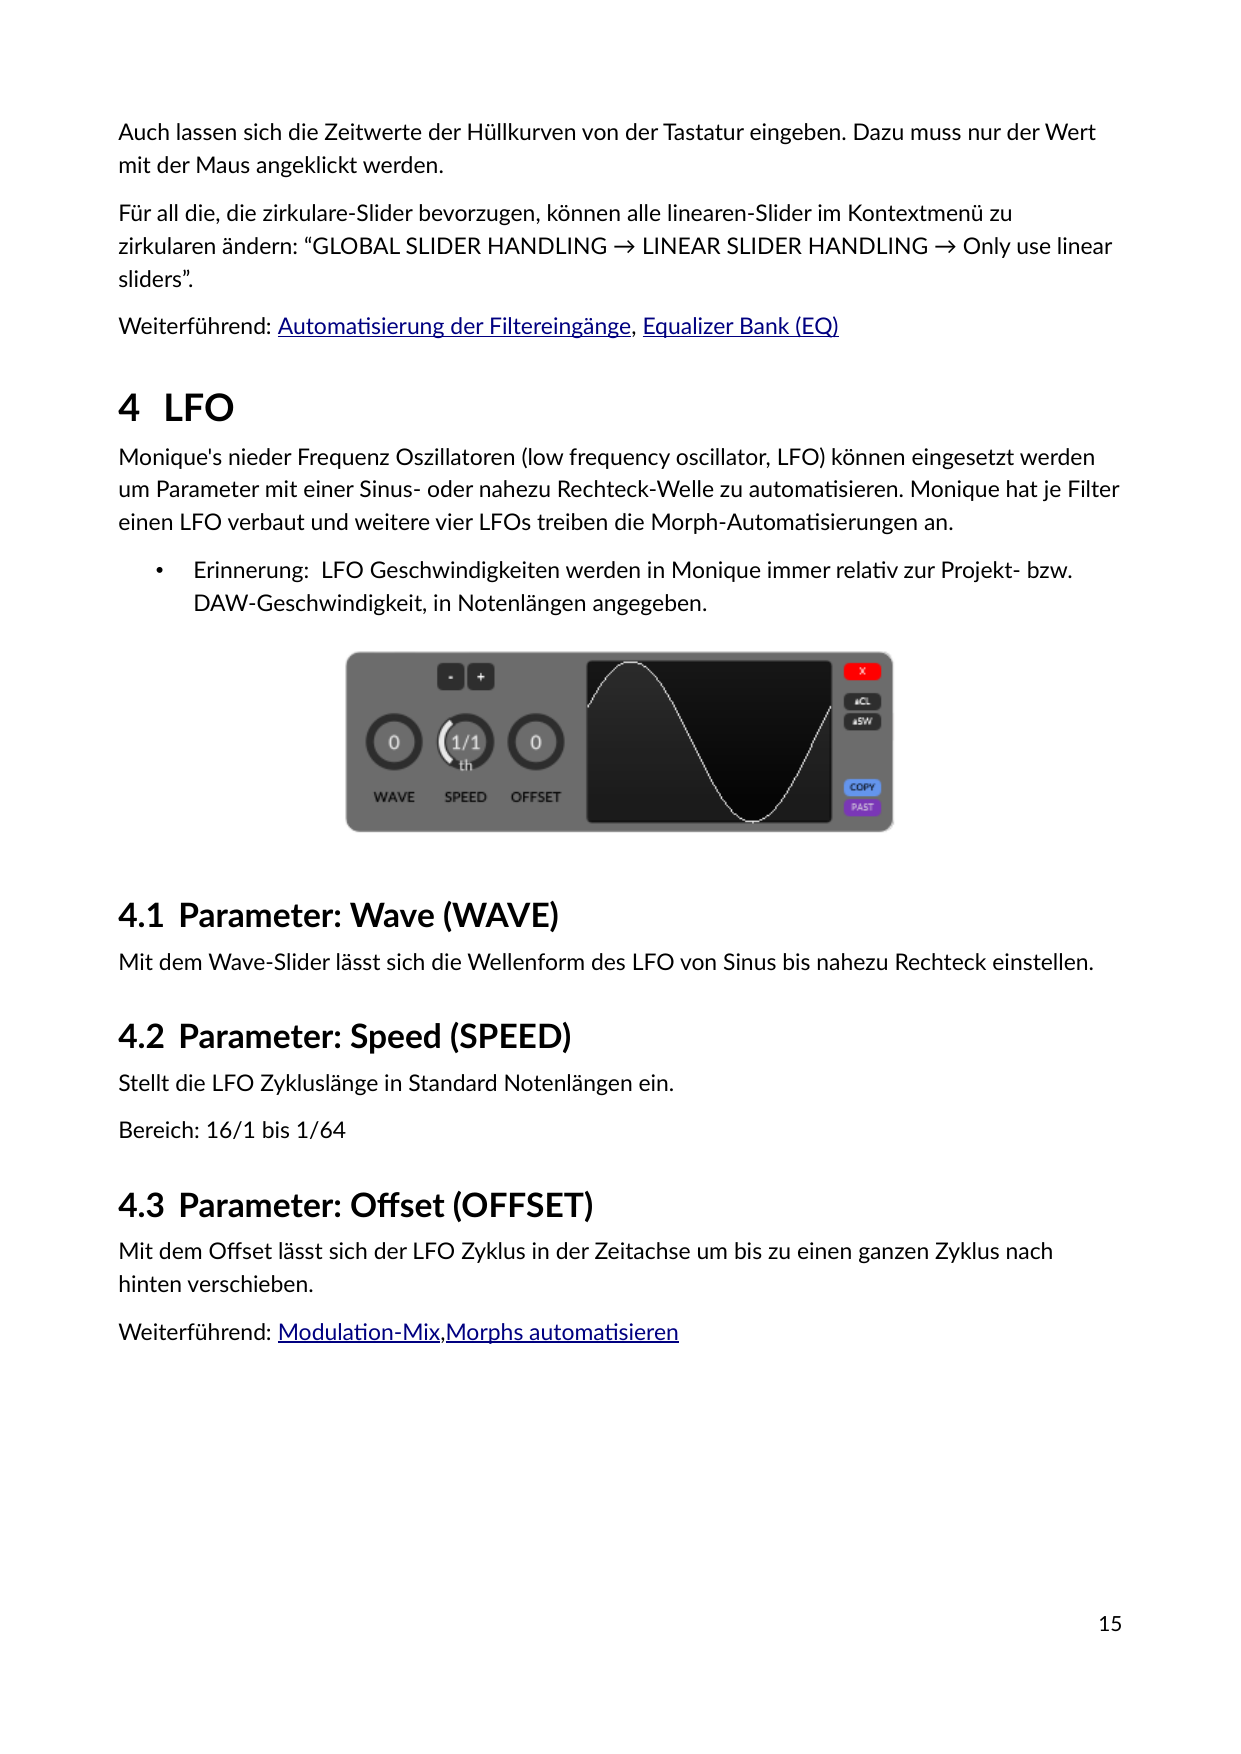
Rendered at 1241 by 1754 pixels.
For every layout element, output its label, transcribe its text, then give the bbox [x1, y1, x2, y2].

text Stellt die LFO Zykluslänge in Standard Notenlängen ein. [118, 1068, 1122, 1096]
subtitle Parameter: Offset (OFFSET) [118, 1184, 1122, 1224]
subtitle Parameter: Wave (WAVE) [118, 894, 1122, 935]
picture [330, 636, 910, 848]
text Bereich: 16/1 bis 1/64 [118, 1116, 1122, 1143]
text Mit dem Offset lässt sich der LFO Zyklus in der Zeitachse um bis zu einen ganzen Zyklus nach hinten verschieben. [118, 1237, 1122, 1297]
text Für all die, die zirkulare-Slider bevorzugen, können alle linearen-Slider im Kontextmenü zu zirkularen ändern: “GLOBAL SLIDER HANDLING → LINEAR SLIDER HANDLING → Only use linear sliders”. [118, 198, 1122, 292]
text Monique's nieder Frequenz Oszillatoren (low frequency oscillator, LFO) können eingesetzt werden um Parameter mit einer Sinus- oder nahezu Rechteck-Welle zu automatisieren. Monique hat je Filter einen LFO verbaut und weitere vier LFOs treiben die Morph-Automatisierungen an. [118, 442, 1122, 536]
subtitle Parameter: Speed (SPEED) [118, 1016, 1122, 1056]
text Auch lassen sich die Zeitwerte der Hüllkurven von der Tastatur eingeben. Dazu muss nur der Wert mit der Maus angeklickt werden. [118, 118, 1122, 178]
text Mit dem Wave-Slider lässt sich die Wellenform des LFO von Sinus bis nahezu Rechteck einstellen. [118, 947, 1122, 975]
subtitle LFO [118, 384, 1122, 430]
list Erinnerung: LFO Geschwindigkeiten werden in Monique immer relativ zur Projekt- bzw. DAW-Geschwindigkeit, in Notenlängen angegeben. [156, 556, 1122, 616]
text Weiterführend: Automatisierung der Filtereingänge, Equalizer Bank (EQ) [118, 312, 1122, 339]
text Weiterführend: Modulation-Mix,Morphs automatisieren [118, 1317, 1122, 1345]
